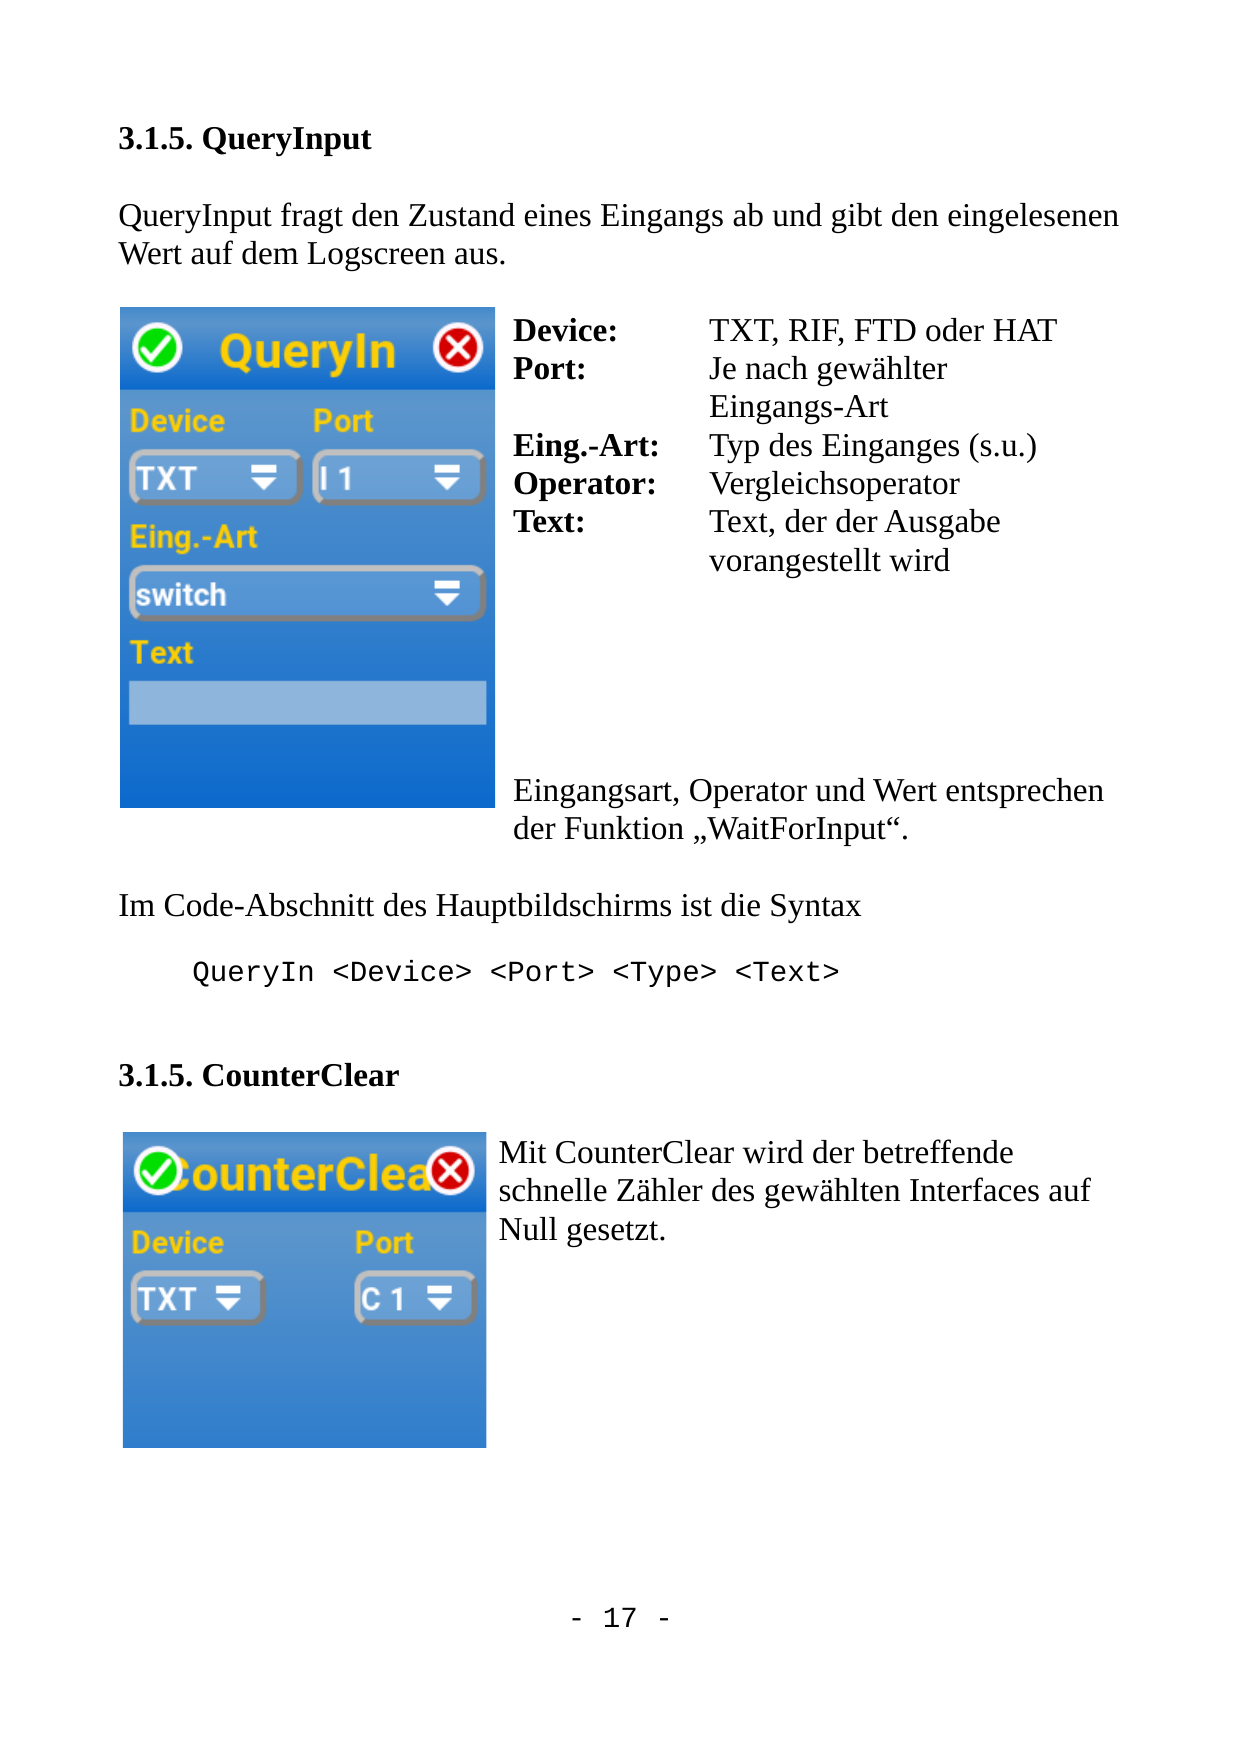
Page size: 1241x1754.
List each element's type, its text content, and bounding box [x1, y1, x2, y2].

text Text: Text, der der Ausgabe vorangestellt wird [496, 501, 1122, 578]
text Mit CounterClear wird der betreffende schnelle Zähler des gewählten Interfaces auf Null gesetzt. [487, 1132, 1122, 1247]
text Im Code-Abschnitt des Hauptbildschirms ist die Syntax [118, 885, 1122, 923]
picture [120, 307, 496, 808]
picture [122, 1132, 487, 1448]
text Port: Je nach gewählter Eingangs-Art [496, 348, 1122, 425]
text Eingangsart, Operator und Wert entsprechen der Funktion „WaitForInput“. [118, 770, 1122, 846]
text QueryIn <Device> <Port> <Type> <Text> [118, 957, 1122, 990]
text 3.1.5. CounterClear [118, 1056, 1122, 1094]
text Eing.-Art: Typ des Einganges (s.u.) [496, 425, 1122, 463]
text 3.1.5. QueryInput [118, 118, 1122, 156]
text Operator: Vergleichsoperator [496, 463, 1122, 501]
text QueryInput fragt den Zustand eines Eingangs ab und gibt den eingelesenen Wert auf dem Logscreen aus. [118, 195, 1122, 271]
text Device: TXT, RIF, FTD oder HAT [496, 310, 1122, 348]
